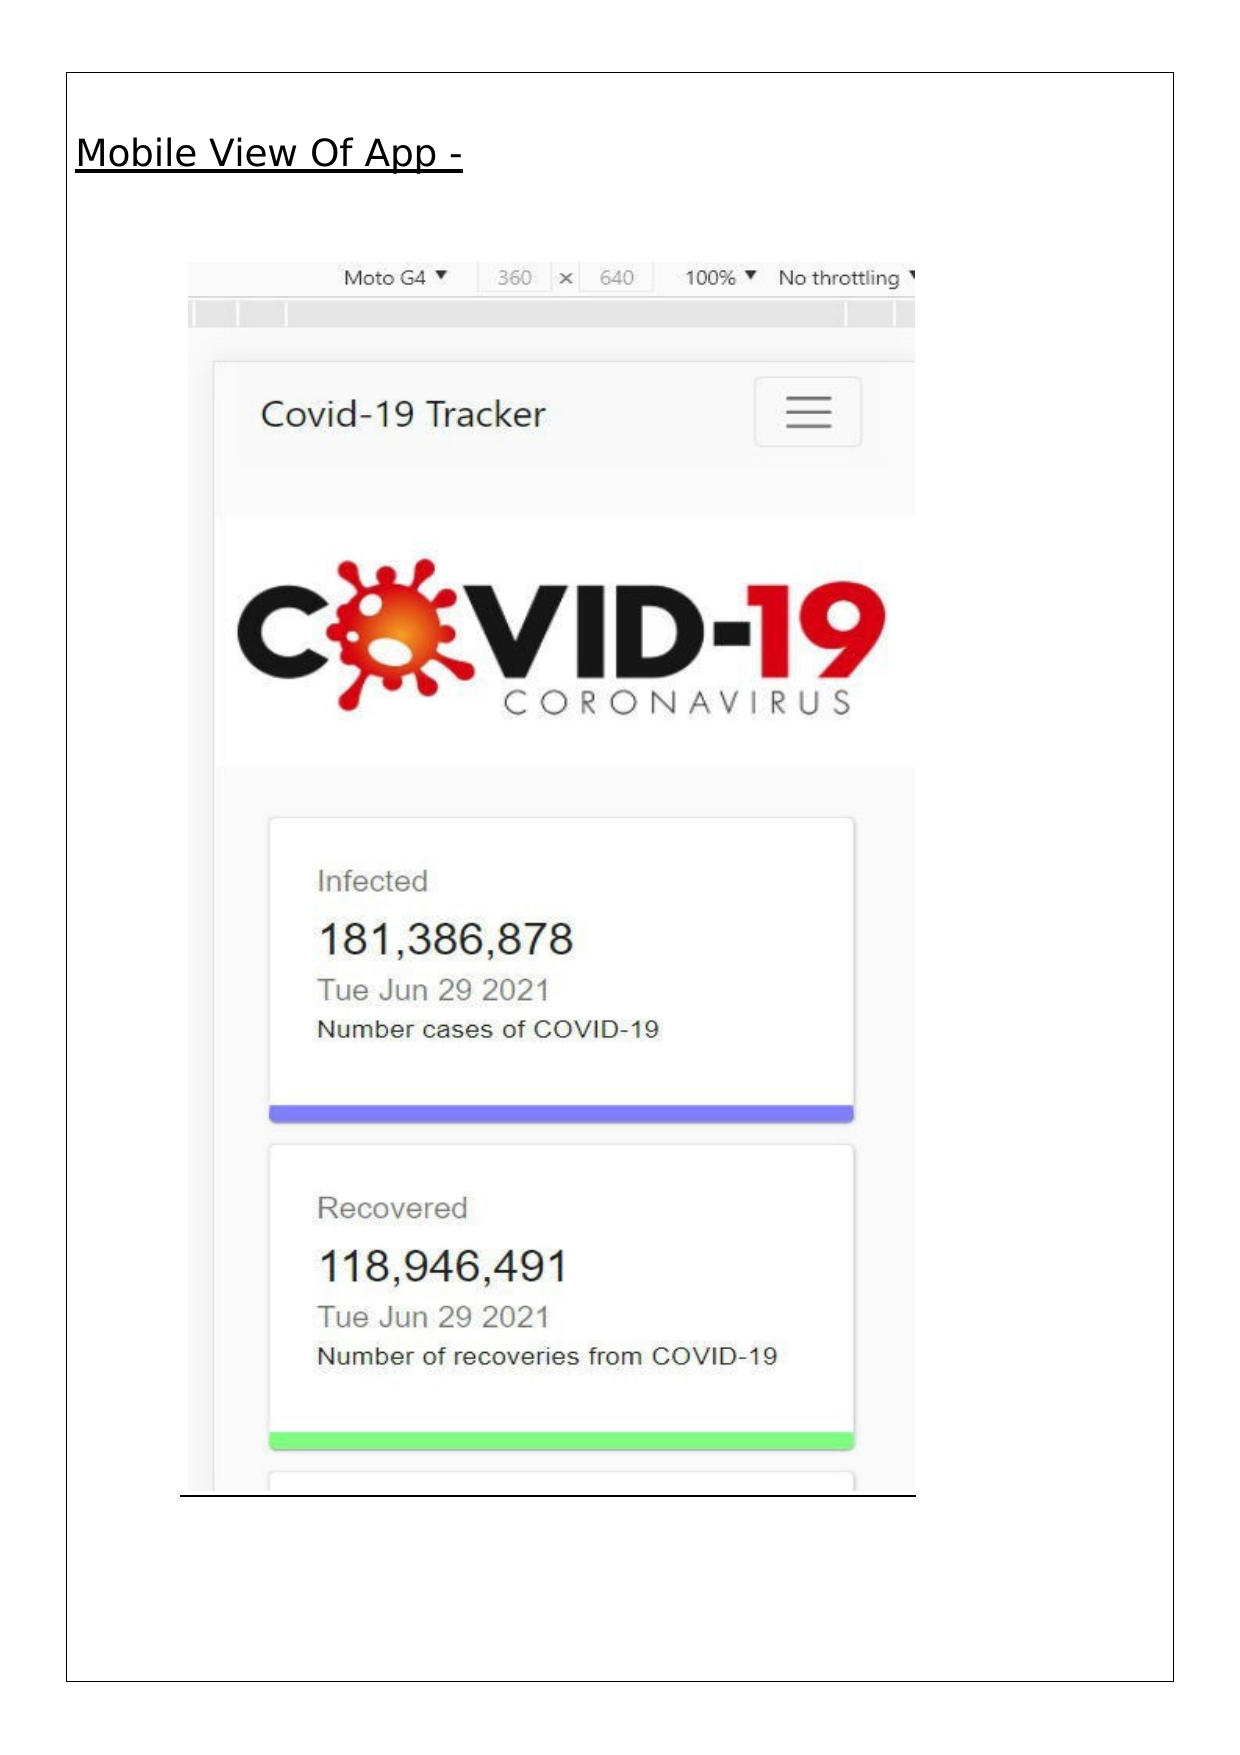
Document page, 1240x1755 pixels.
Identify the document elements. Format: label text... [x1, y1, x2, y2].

picture [188, 262, 915, 1491]
text Mobile View Of App - [75, 132, 1064, 175]
